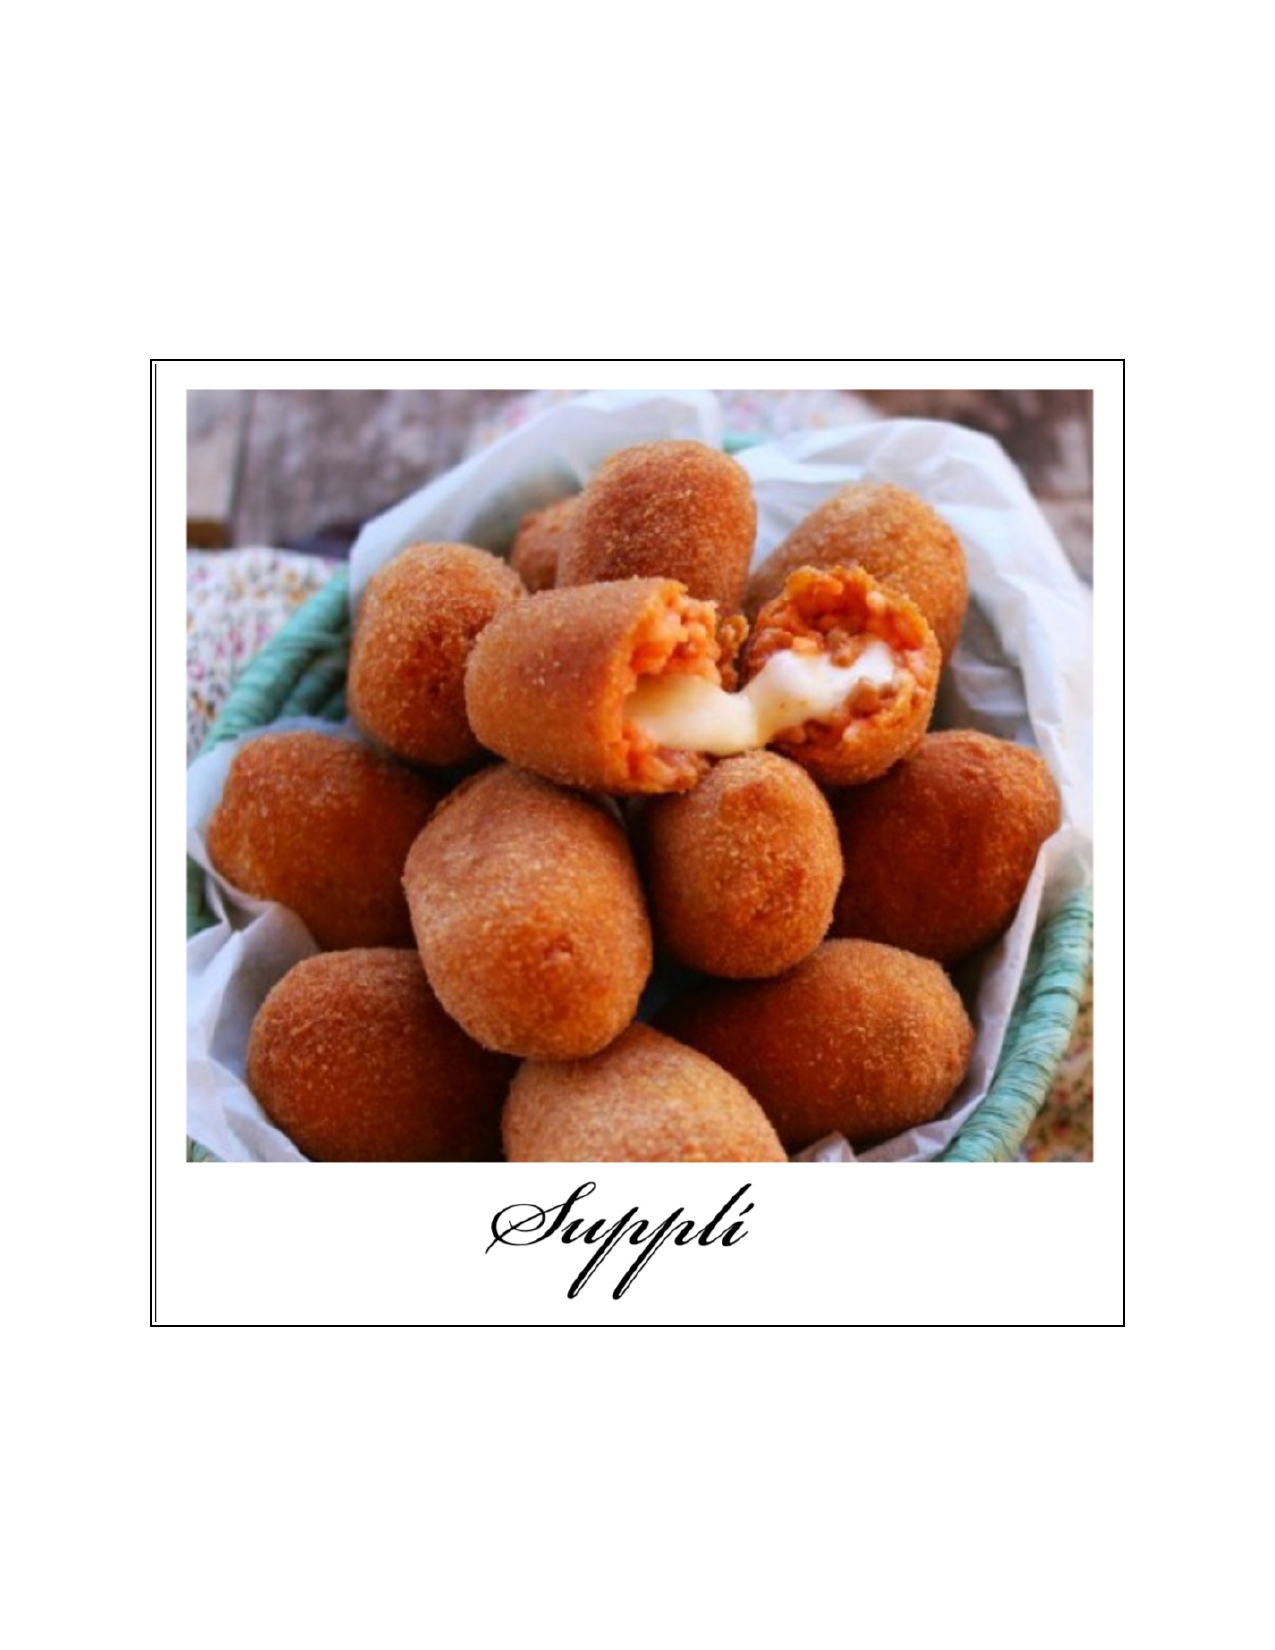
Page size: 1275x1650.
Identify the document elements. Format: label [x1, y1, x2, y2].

picture [155, 364, 1120, 1322]
